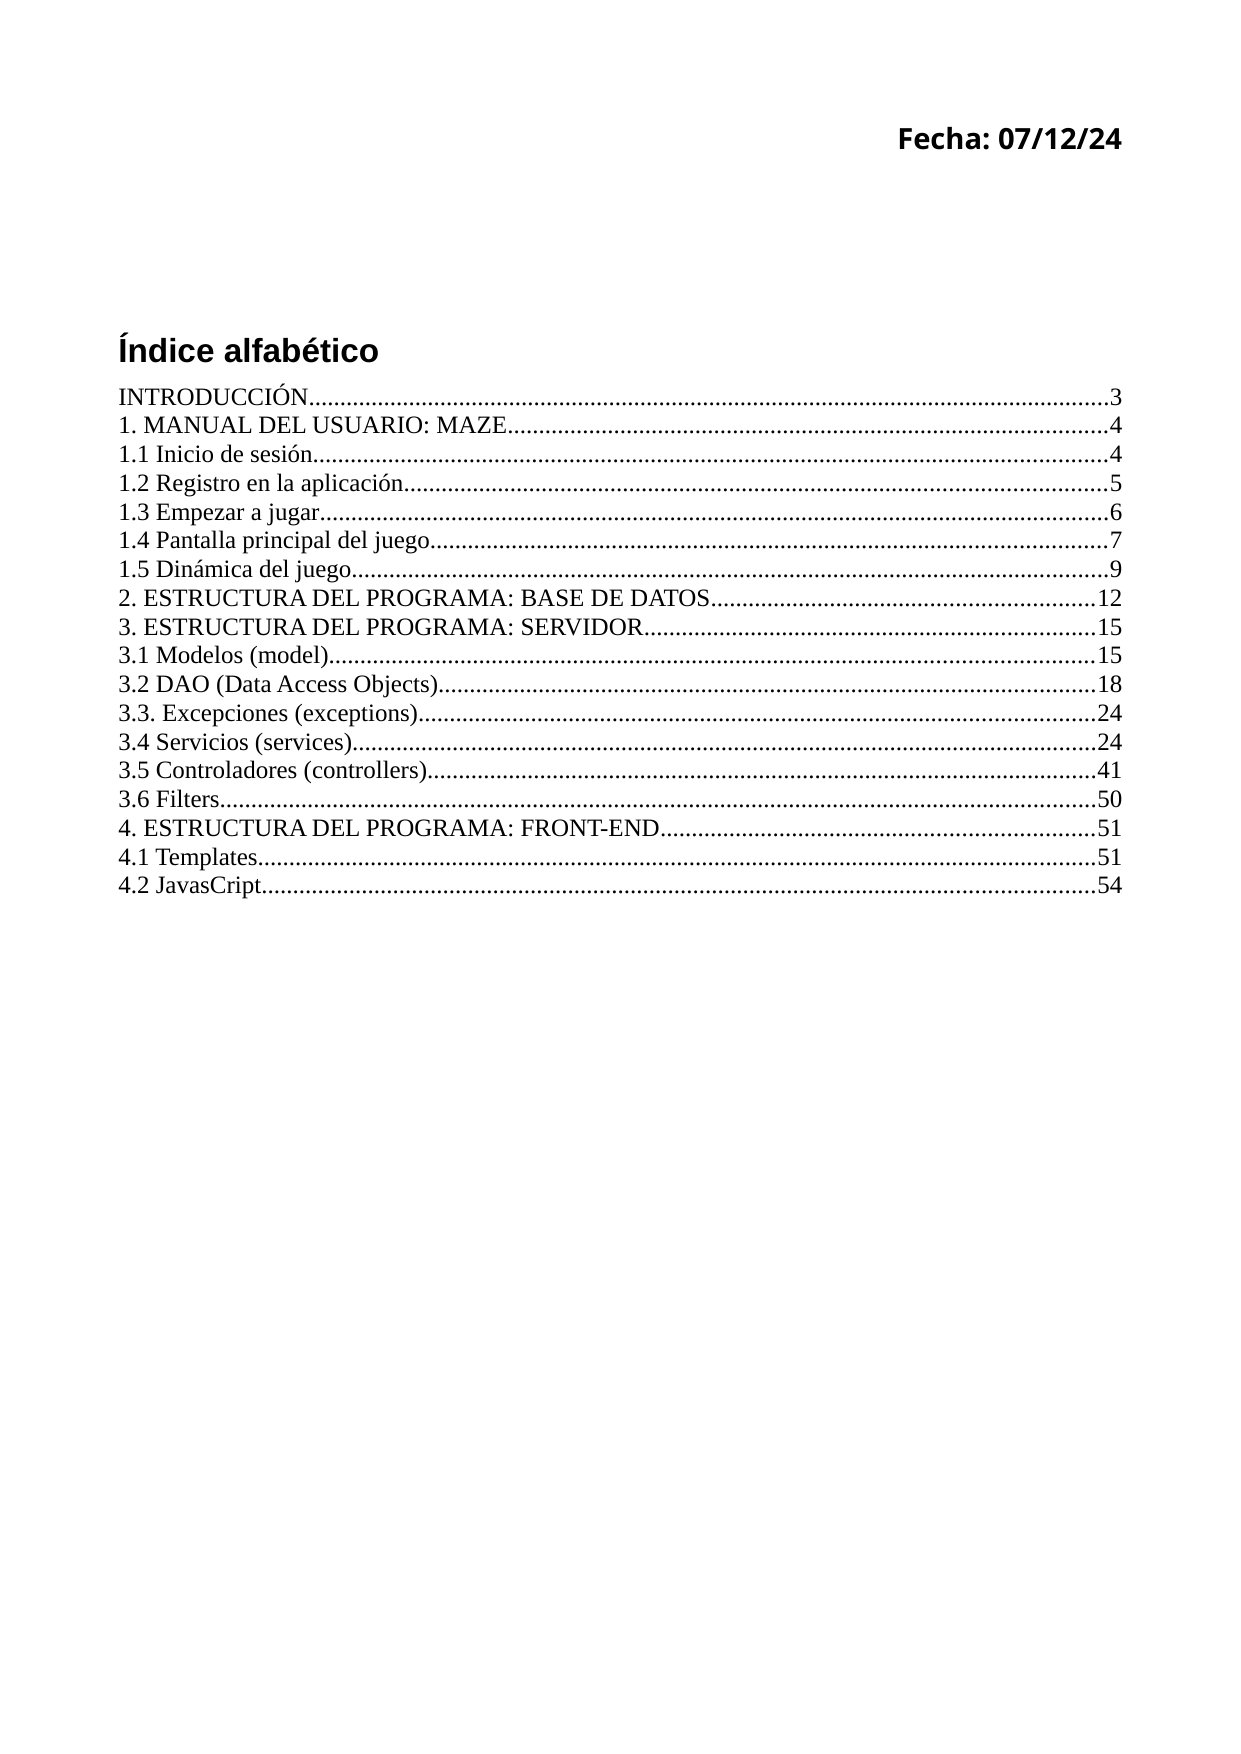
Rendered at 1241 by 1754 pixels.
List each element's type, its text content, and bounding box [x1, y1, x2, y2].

text 4. ESTRUCTURA DEL PROGRAMA: FRONT-END 51 [118, 813, 1122, 842]
text 3. ESTRUCTURA DEL PROGRAMA: SERVIDOR 15 [118, 612, 1122, 640]
text 1. MANUAL DEL USUARIO: MAZE 4 [118, 410, 1122, 439]
text 1.5 Dinámica del juego 9 [118, 554, 1122, 583]
text 3.3. Excepciones (exceptions) 24 [118, 698, 1122, 727]
text 3.2 DAO (Data Access Objects) 18 [118, 669, 1122, 698]
text INTRODUCCIÓN 3 [118, 382, 1122, 410]
text 1.3 Empezar a jugar 6 [118, 497, 1122, 525]
text 1.1 Inicio de sesión 4 [118, 439, 1122, 468]
text 3.6 Filters 50 [118, 784, 1122, 813]
text 1.4 Pantalla principal del juego 7 [118, 525, 1122, 554]
subtitle Índice alfabético [118, 331, 1122, 369]
text Fecha: 07/12/24 [118, 118, 1122, 158]
text 3.4 Servicios (services) 24 [118, 727, 1122, 755]
text 2. ESTRUCTURA DEL PROGRAMA: BASE DE DATOS 12 [118, 583, 1122, 612]
text 3.5 Controladores (controllers) 41 [118, 755, 1122, 784]
text 3.1 Modelos (model) 15 [118, 640, 1122, 669]
text 1.2 Registro en la aplicación 5 [118, 468, 1122, 497]
text 4.1 Templates 51 [118, 842, 1122, 870]
text 4.2 JavasCript 54 [118, 870, 1122, 899]
